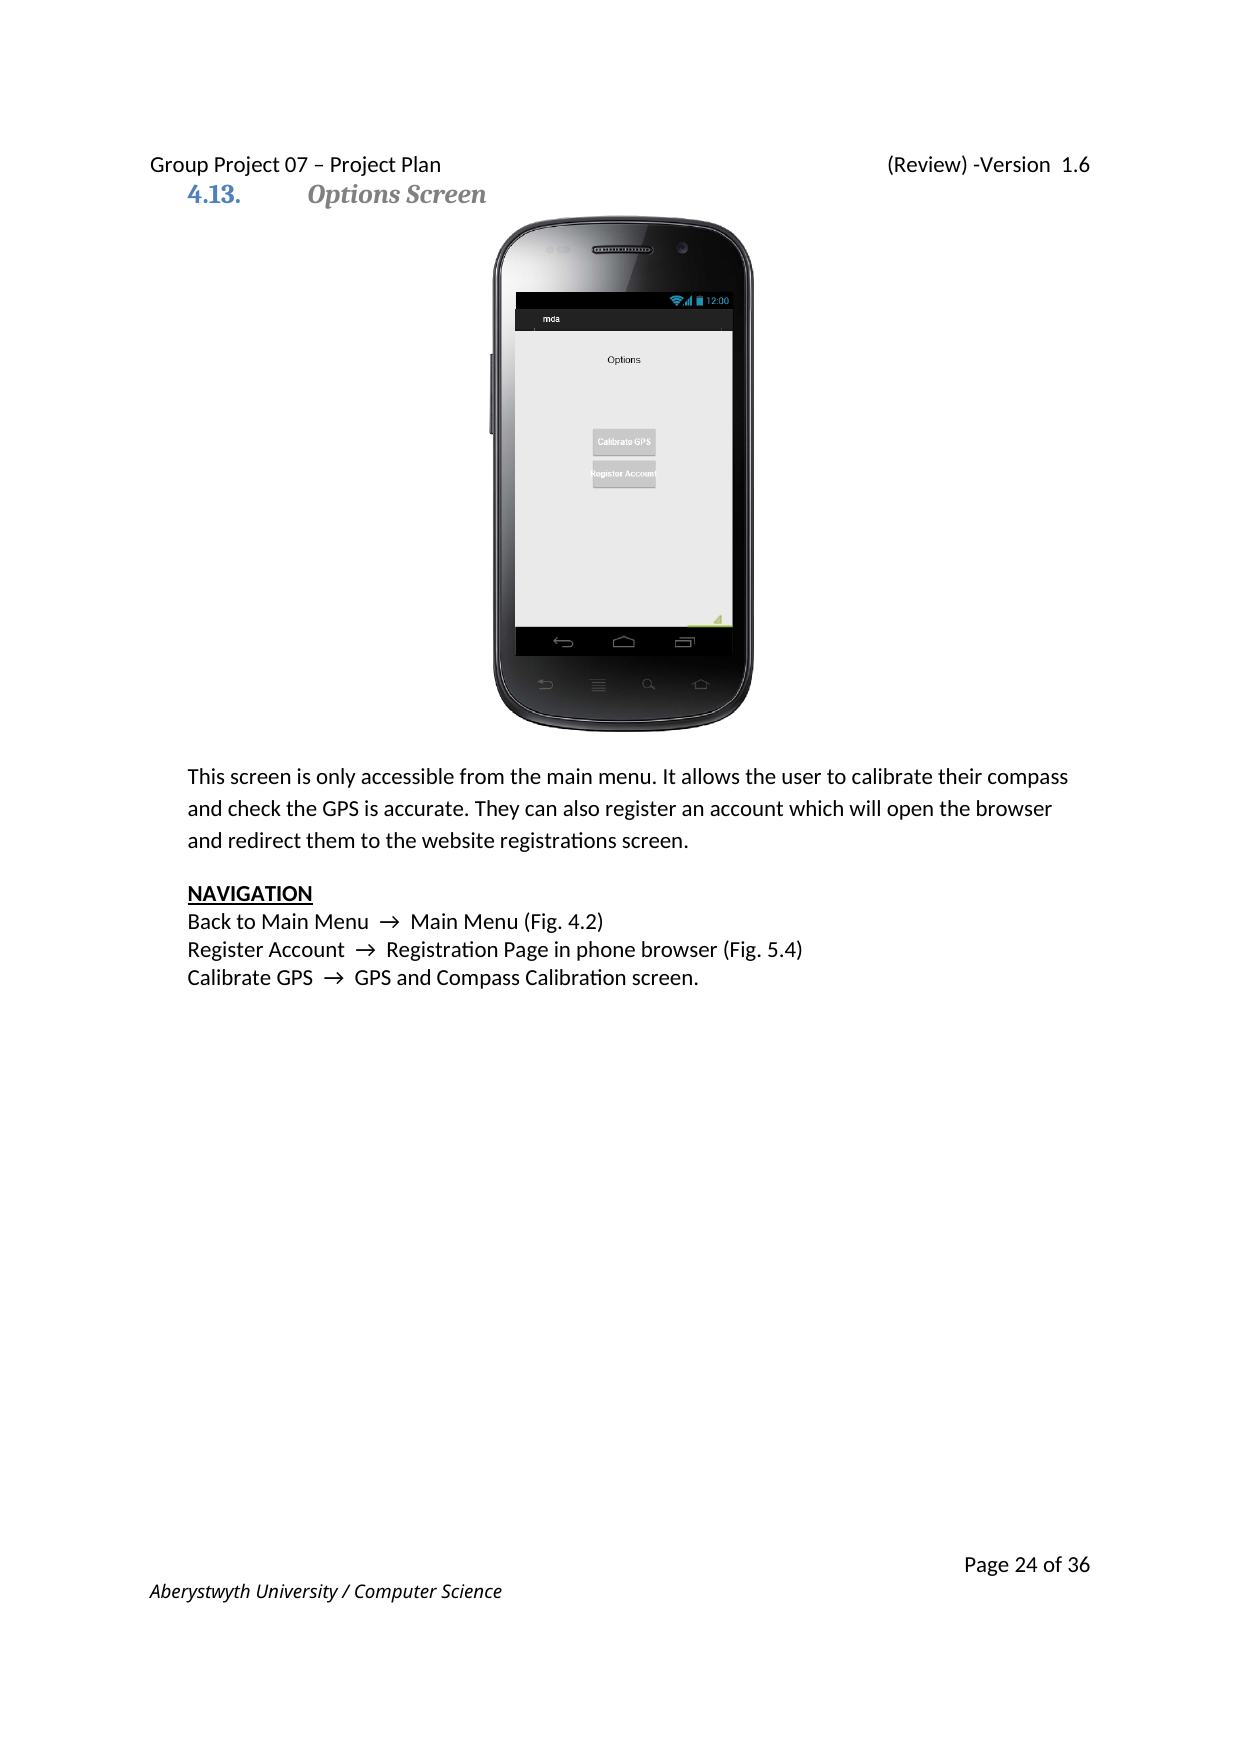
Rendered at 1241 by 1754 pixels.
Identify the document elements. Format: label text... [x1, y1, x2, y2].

subtitle Options Screen [187, 179, 1090, 211]
text Back to Main Menu → Main Menu (Fig. 4.2) [187, 907, 1090, 935]
text Calibrate GPS → GPS and Compass Calibration screen. [187, 963, 1090, 991]
text NAVIGATION [187, 879, 1090, 907]
text Register Account → Registration Page in phone browser (Fig. 5.4) [187, 935, 1090, 963]
text This screen is only accessible from the main menu. It allows the user to calibrate their compass and check the GPS is accurate. They can also register an account which will open the browser and redirect them to the website registrations screen. [187, 762, 1090, 854]
